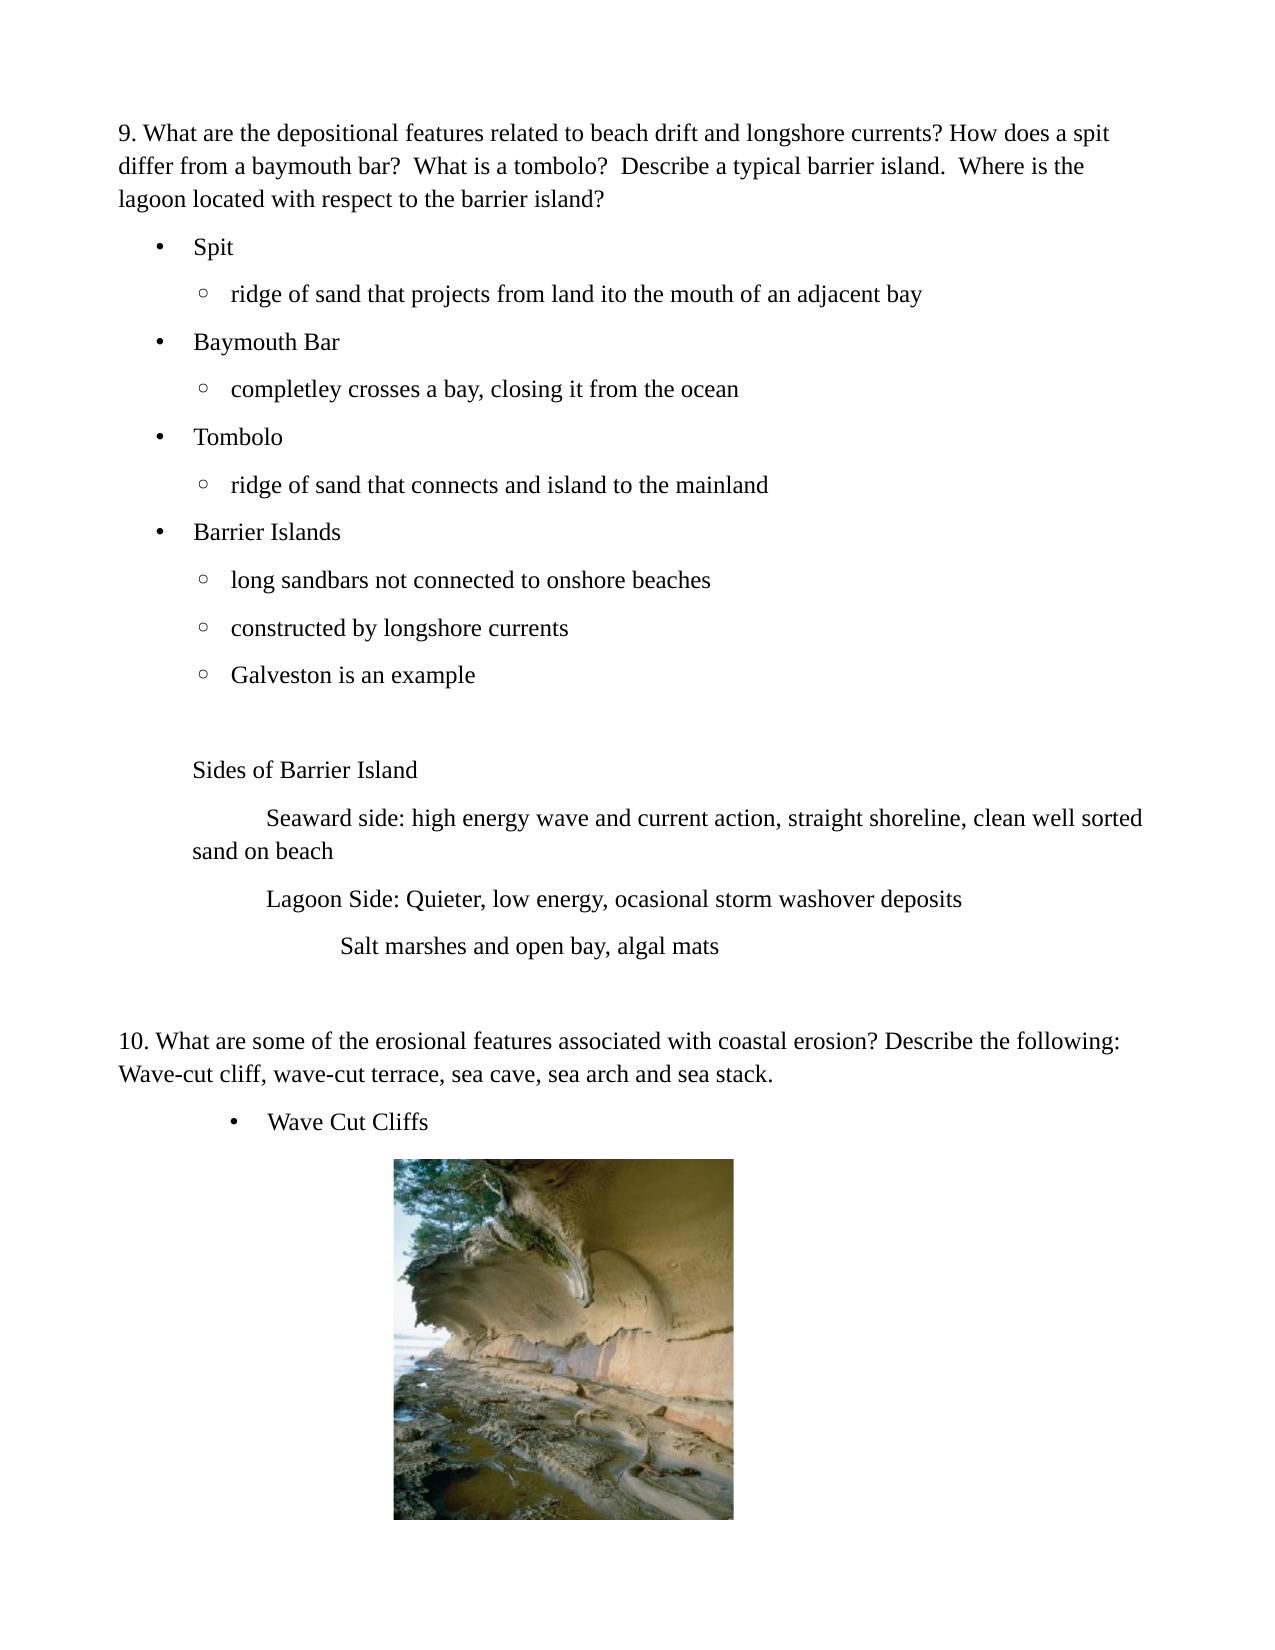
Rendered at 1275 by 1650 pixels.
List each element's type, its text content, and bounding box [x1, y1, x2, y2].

text Lagoon Side: Quieter, low energy, ocasional storm washover deposits [192, 884, 1157, 912]
list long sandbars not connected to onshore beaches [193, 565, 1157, 594]
list Galveston is an example [193, 660, 1157, 689]
list Baymouth Bar [156, 327, 1157, 356]
picture [393, 1159, 734, 1520]
text Sides of Barrier Island [192, 755, 1157, 784]
list completley crosses a bay, closing it from the ocean [193, 374, 1157, 403]
list constructed by longshore currents [193, 613, 1157, 641]
text 9. What are the depositional features related to beach drift and longshore currents? How does a spit differ from a baymouth bar? What is a tombolo? Describe a typical barrier island. Where is the lagoon located with respect to the barrier island? [118, 118, 1157, 213]
list Barrier Islands [156, 517, 1157, 546]
list Tombolo [156, 422, 1157, 451]
text Seaward side: high energy wave and current action, straight shoreline, clean well sorted sand on beach [192, 803, 1157, 865]
list Wave Cut Cliffs [229, 1107, 1157, 1136]
list ridge of sand that connects and island to the mainland [193, 470, 1157, 498]
list ridge of sand that projects from land ito the mouth of an adjacent bay [193, 279, 1157, 308]
text 10. What are some of the erosional features associated with coastal erosion? Describe the following: Wave-cut cliff, wave-cut terrace, sea cave, sea arch and sea stack. [118, 1026, 1157, 1088]
text Salt marshes and open bay, algal mats [192, 931, 1157, 960]
list Spit [156, 232, 1157, 261]
